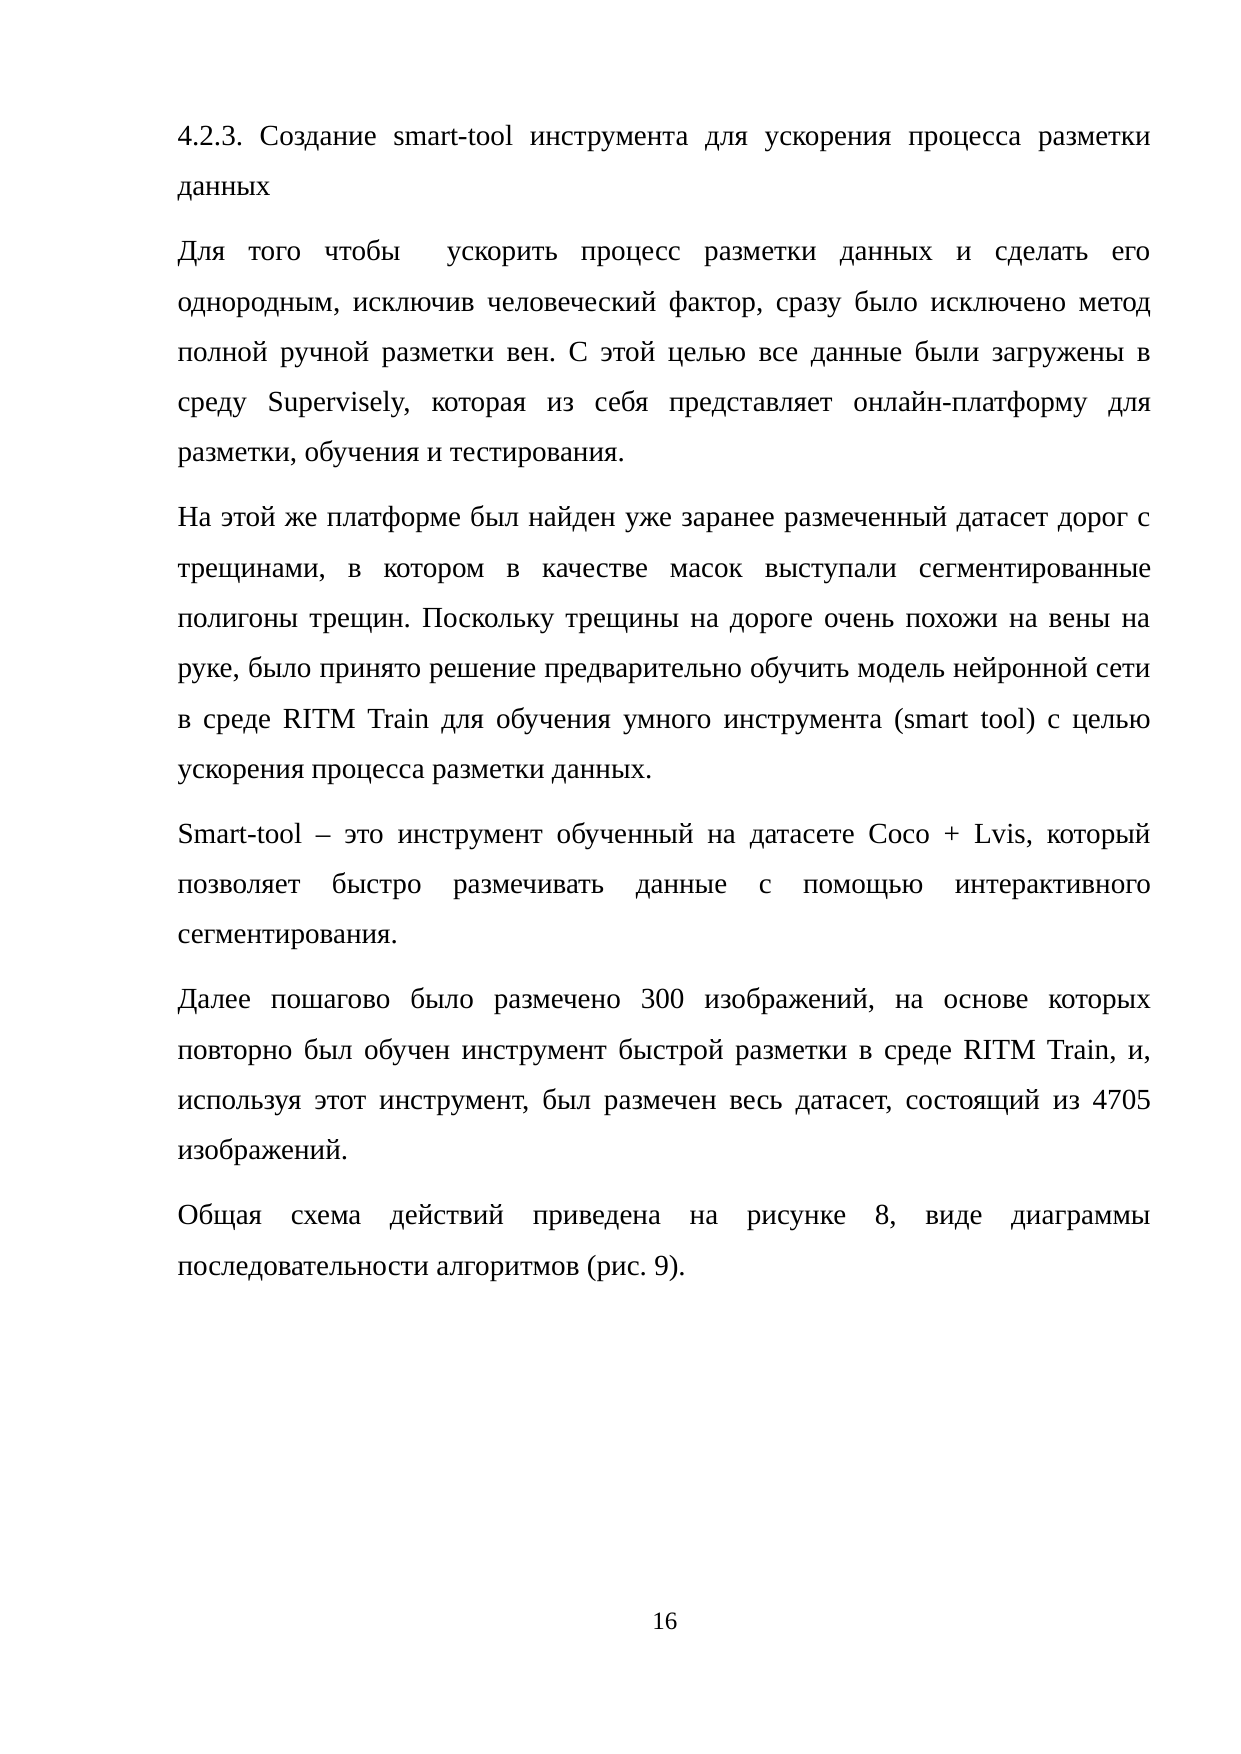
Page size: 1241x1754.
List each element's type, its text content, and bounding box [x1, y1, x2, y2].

text На этой же платформе был найден уже заранее размеченный датасет дорог с трещинами, в котором в качестве масок выступали сегментированные полигоны трещин. Поскольку трещины на дороге очень похожи на вены на руке, было принято решение предварительно обучить модель нейронной сети в среде RITM Train для обучения умного инструмента (smart tool) с целью ускорения процесса разметки данных. [177, 499, 1152, 784]
text Smart-tool – это инструмент обученный на датасете Coco + Lvis, который позволяет быстро размечивать данные с помощью интерактивного сегментирования. [177, 816, 1152, 950]
text Для того чтобы ускорить процесс разметки данных и сделать его однородным, исключив человеческий фактор, сразу было исключено метод полной ручной разметки вен. С этой целью все данные были загружены в среду Supervisely, которая из себя представляет онлайн-платформу для разметки, обучения и тестирования. [177, 233, 1152, 468]
text Далее пошагово было размечено 300 изображений, на основе которых повторно был обучен инструмент быстрой разметки в среде RITM Train, и, используя этот инструмент, был размечен весь датасет, состоящий из 4705 изображений. [177, 981, 1152, 1166]
text Общая схема действий приведена на рисунке 8, виде диаграммы последовательности алгоритмов (рис. 9). [177, 1197, 1152, 1281]
text 4.2.3. Создание smart-tool инструмента для ускорения процесса разметки данных [177, 118, 1152, 202]
